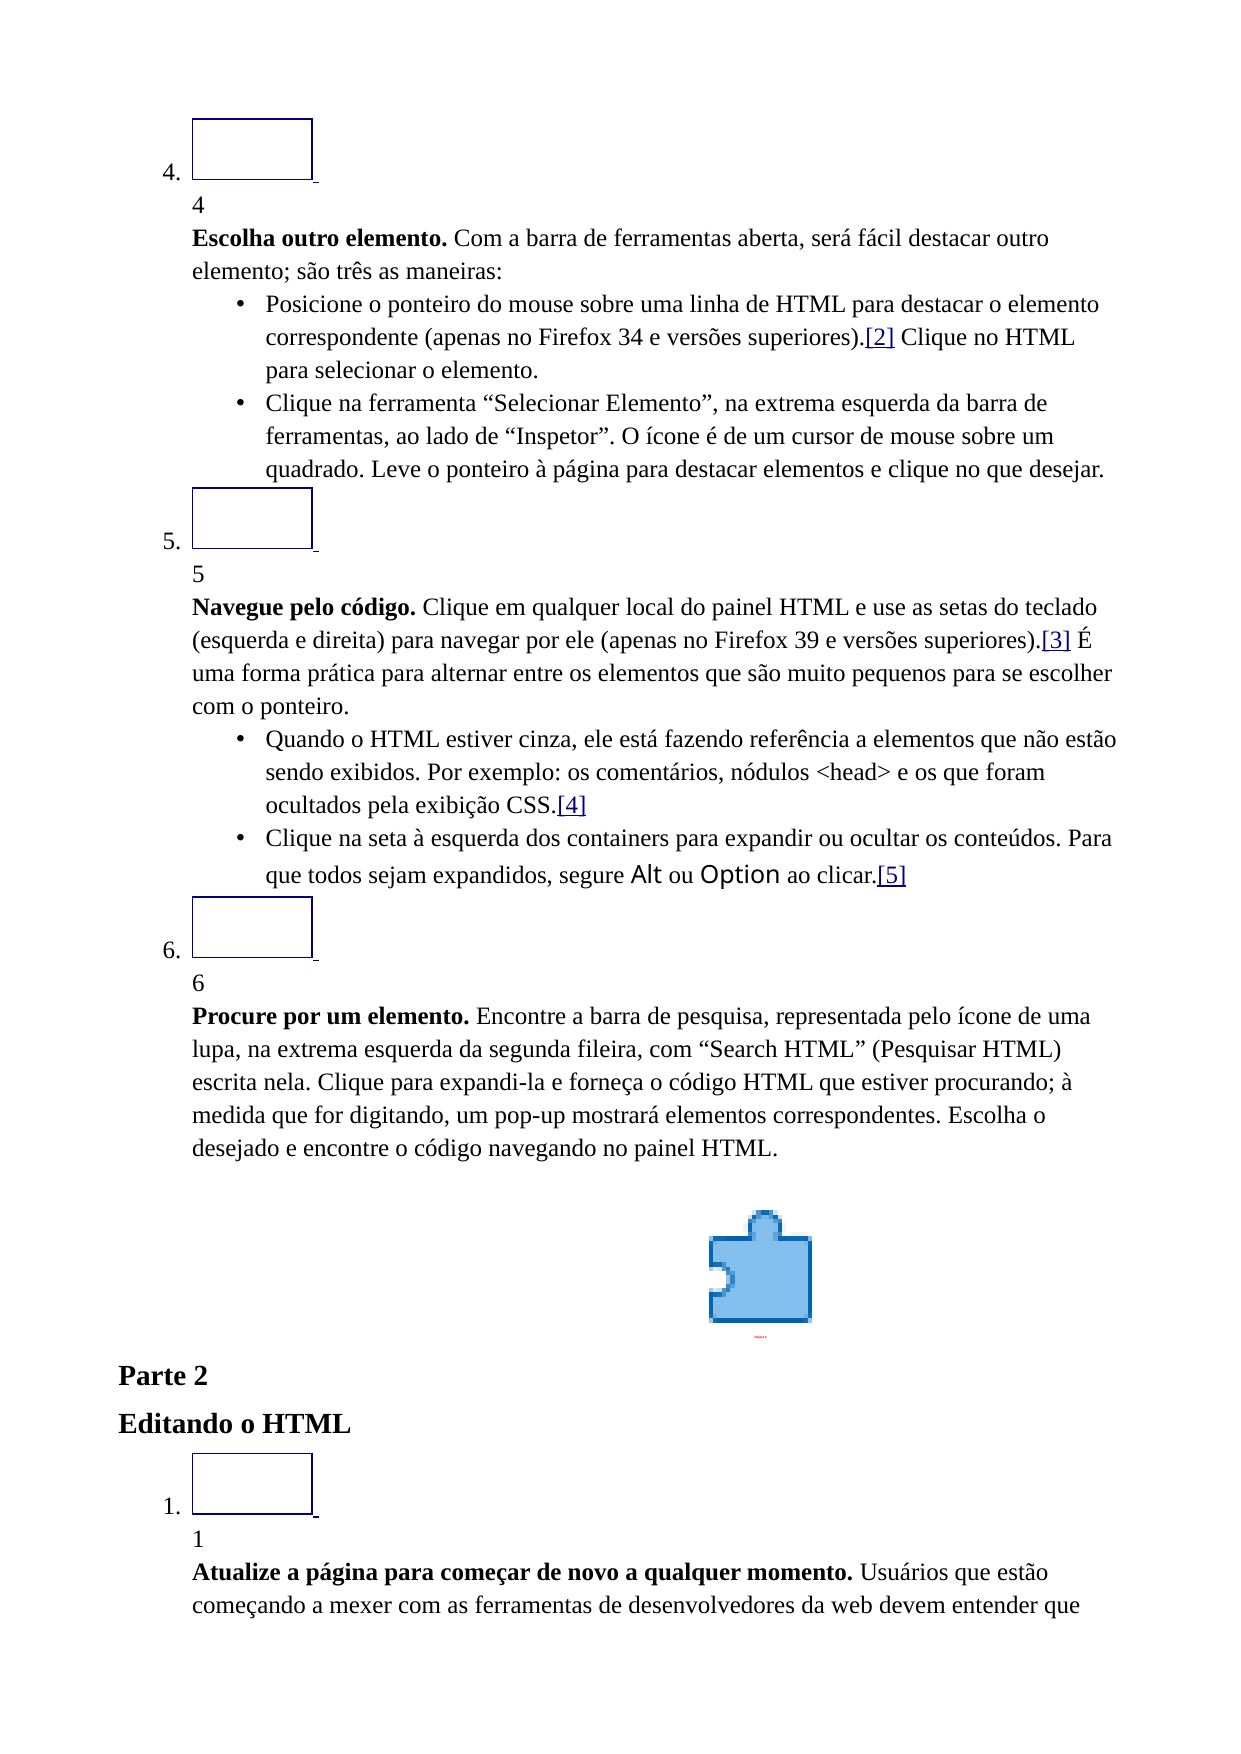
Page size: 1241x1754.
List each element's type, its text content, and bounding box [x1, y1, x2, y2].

subtitle Parte 2 [118, 1358, 1122, 1392]
list 4 [162, 190, 1122, 219]
list 6 [162, 968, 1122, 997]
list Escolha outro elemento. Com a barra de ferramentas aberta, será fácil destacar outro elemento; são três as maneiras: [162, 223, 1122, 285]
list Clique na ferramenta “Selecionar Elemento”, na extrema esquerda da barra de ferramentas, ao lado de “Inspetor”. O ícone é de um cursor de mouse sobre um quadrado. Leve o ponteiro à página para destacar elementos e clique no que desejar. [236, 388, 1122, 483]
list Clique na seta à esquerda dos containers para expandir ou ocultar os conteúdos. Para que todos sejam expandidos, segure Alt ou Option ao clicar.[5] [236, 823, 1122, 891]
list Quando o HTML estiver cinza, ele está fazendo referência a elementos que não estão sendo exibidos. Por exemplo: os comentários, nódulos <head> e os que foram ocultados pela exibição CSS.[4] [236, 724, 1122, 819]
list Navegue pelo código. Clique em qualquer local do painel HTML e use as setas do teclado (esquerda e direita) para navegar por ele (apenas no Firefox 39 e versões superiores).[3] É uma forma prática para alternar entre os elementos que são muito pequenos para se escolher com o ponteiro. [162, 592, 1122, 720]
list 1 [162, 1524, 1122, 1553]
list Atualize a página para começar de novo a qualquer momento. Usuários que estão começando a mexer com as ferramentas de desenvolvedores da web devem entender que [162, 1557, 1122, 1619]
list 5 [162, 559, 1122, 588]
list Procure por um elemento. Encontre a barra de pesquisa, representada pelo ícone de uma lupa, na extrema esquerda da segunda fileira, com “Search HTML” (Pesquisar HTML) escrita nela. Clique para expandi-la e forneça o código HTML que estiver procurando; à medida que for digitando, um pop-up mostrará elementos correspondentes. Escolha o desejado e encontre o código navegando no painel HTML. [162, 1001, 1122, 1162]
list Posicione o ponteiro do mouse sobre uma linha de HTML para destacar o elemento correspondente (apenas no Firefox 34 e versões superiores).[2] Clique no HTML para selecionar o elemento. [236, 289, 1122, 384]
subtitle Editando o HTML [118, 1407, 1122, 1440]
